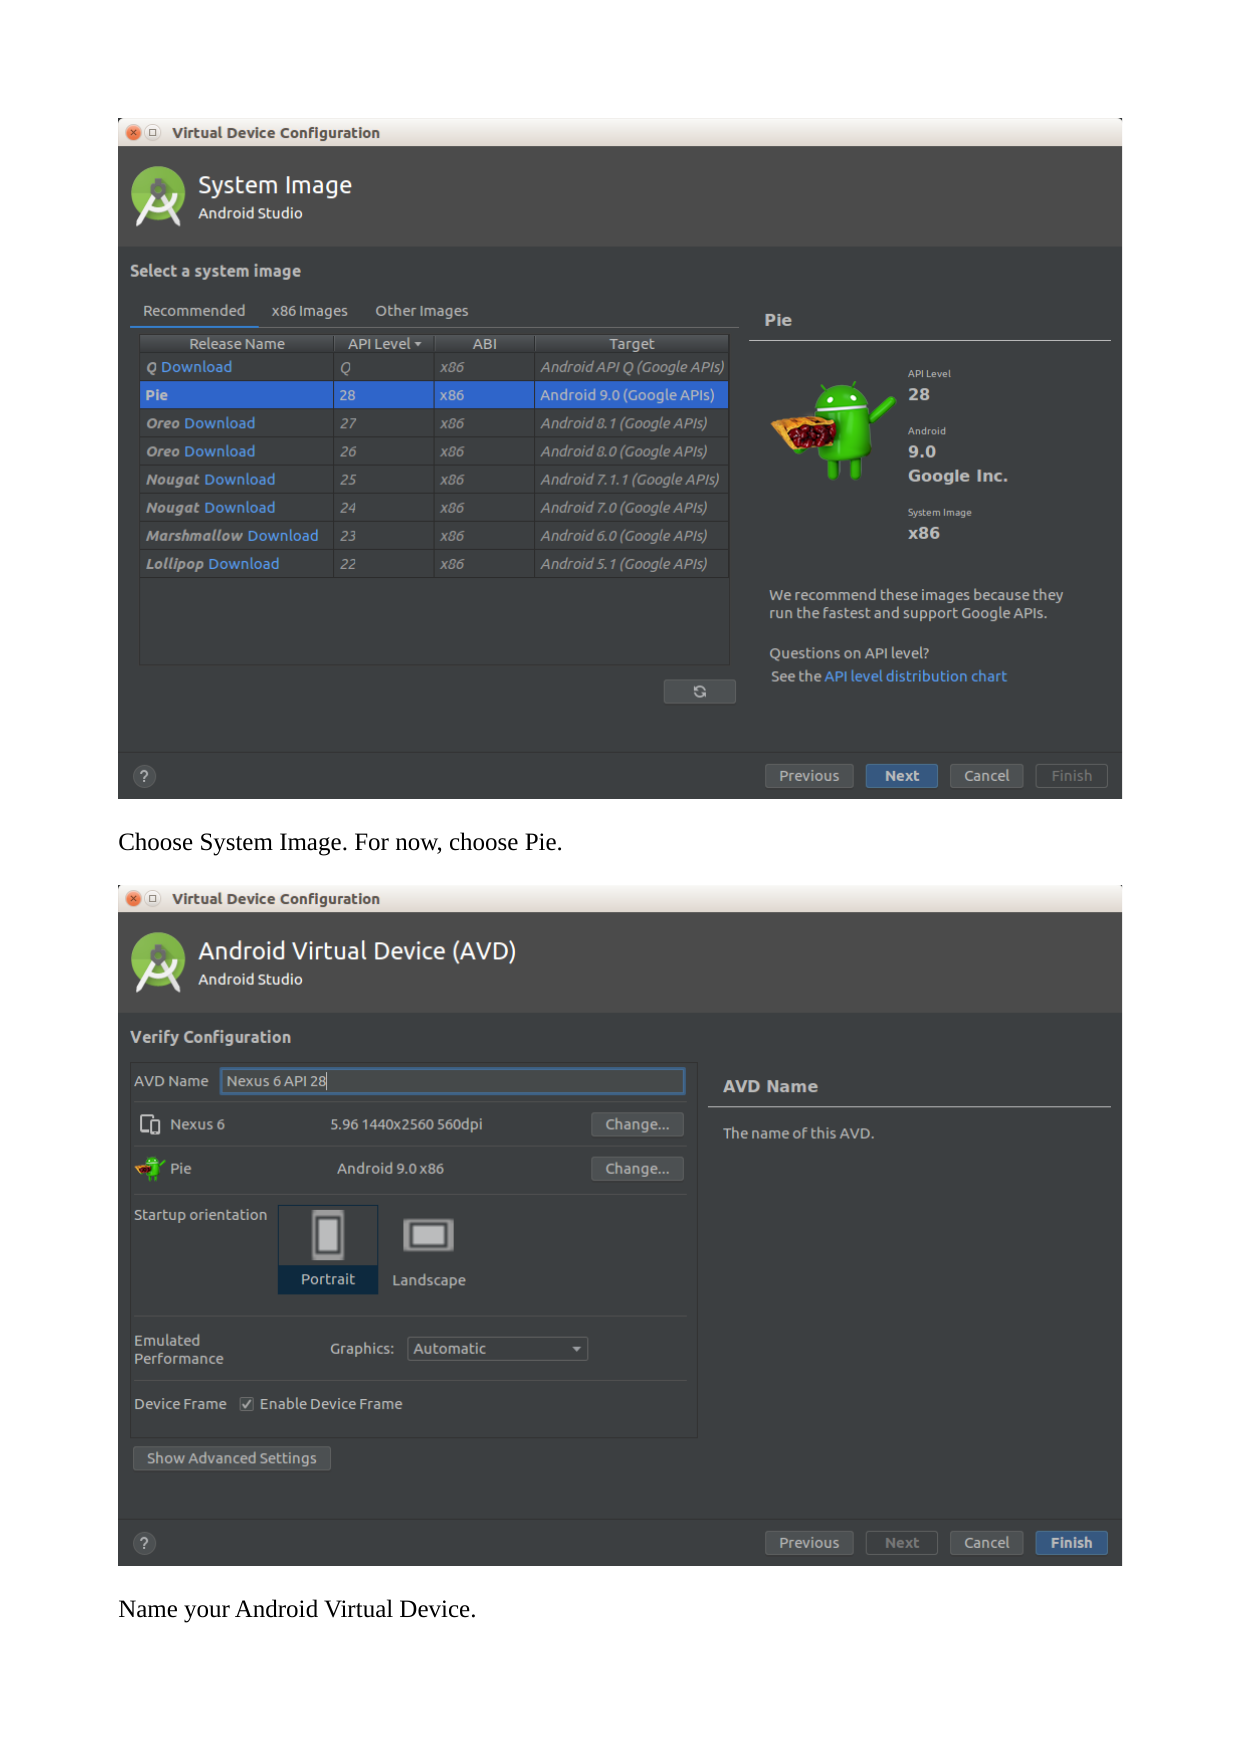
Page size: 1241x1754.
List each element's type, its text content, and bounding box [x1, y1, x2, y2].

picture [118, 885, 1123, 1566]
text Name your Android Virtual Device. [118, 1594, 1122, 1623]
text Choose System Image. For now, choose Pie. [118, 827, 1122, 856]
picture [118, 118, 1123, 799]
